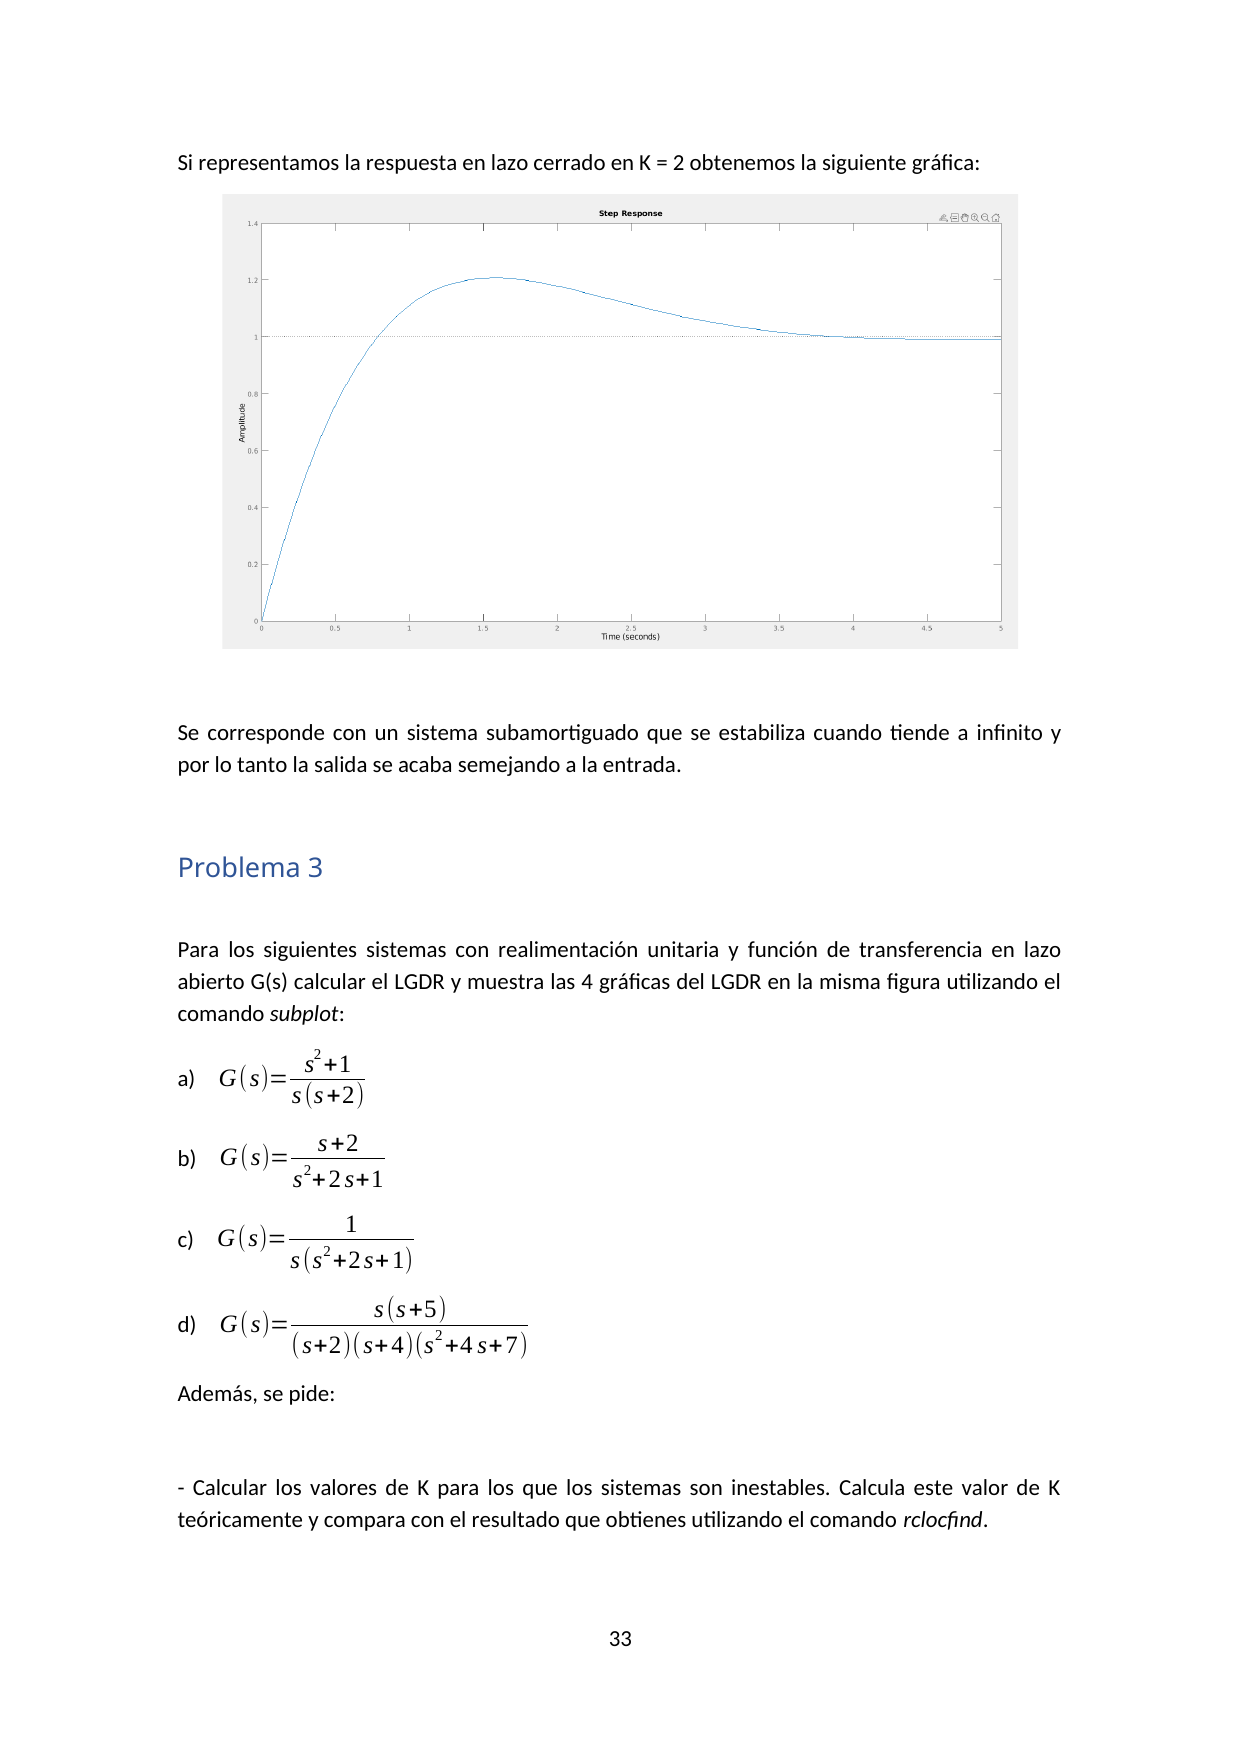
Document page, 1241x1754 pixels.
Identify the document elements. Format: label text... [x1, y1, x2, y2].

text Si representamos la respuesta en lazo cerrado en K = 2 obtenemos la siguiente gráfica: [177, 148, 1063, 176]
text d) [177, 1294, 1063, 1360]
picture [222, 194, 1019, 649]
subtitle Problema 3 [177, 848, 1063, 885]
text b) [177, 1129, 1063, 1192]
text a) [177, 1046, 1063, 1111]
text c) [177, 1211, 1063, 1275]
text Además, se pide: [177, 1379, 1063, 1407]
text - Calcular los valores de K para los que los sistemas son inestables. Calcula este valor de K teóricamente y compara con el resultado que obtienes utilizando el comando rclocfind. [177, 1473, 1063, 1533]
text Para los siguientes sistemas con realimentación unitaria y función de transferencia en lazo abierto G(s) calcular el LGDR y muestra las 4 gráficas del LGDR en la misma figura utilizando el comando subplot: [177, 935, 1063, 1027]
text Se corresponde con un sistema subamortiguado que se estabiliza cuando tiende a infinito y por lo tanto la salida se acaba semejando a la entrada. [177, 718, 1063, 778]
